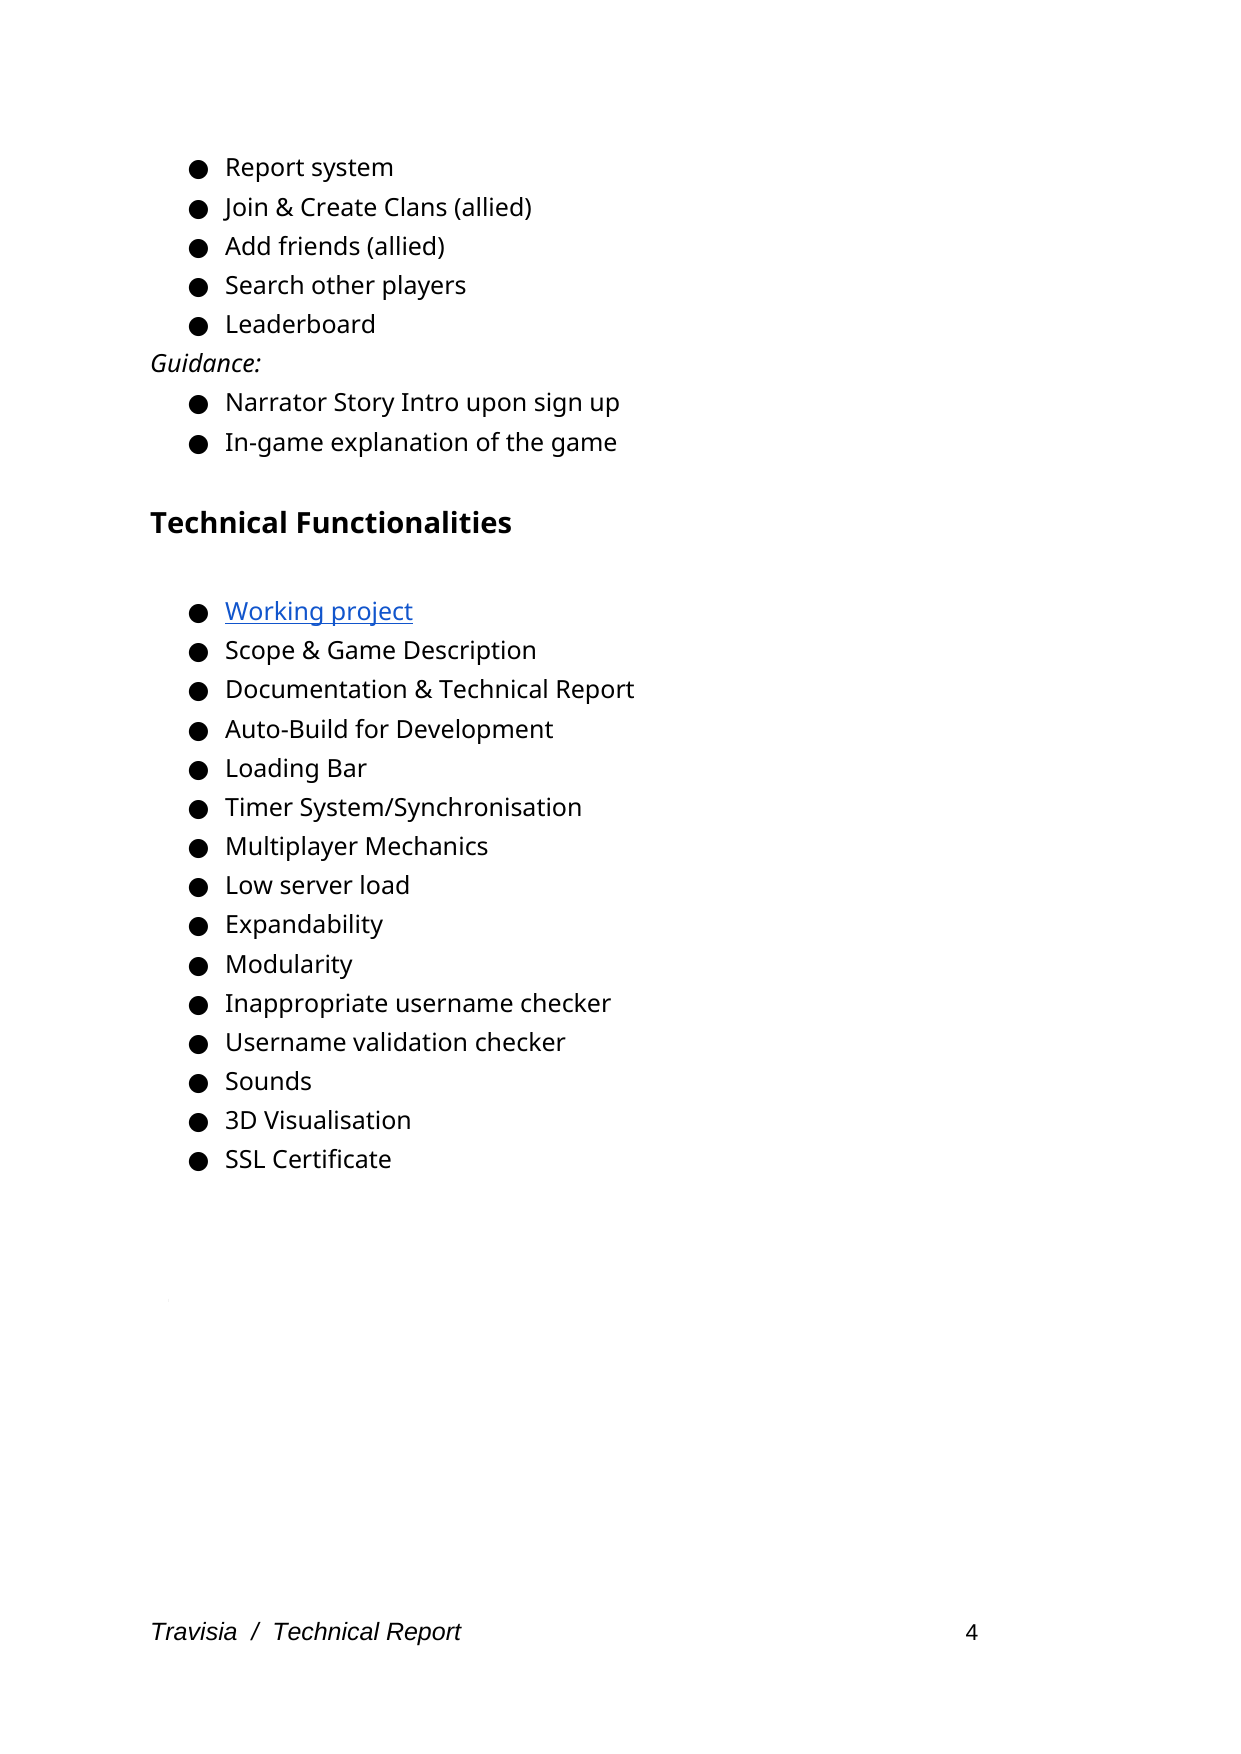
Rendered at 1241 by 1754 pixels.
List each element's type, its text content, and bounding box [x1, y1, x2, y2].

list Working project [187, 594, 1087, 628]
list Leaderboard [187, 307, 1087, 341]
list Expandability [187, 907, 1087, 941]
list Timer System/Synchronisation [187, 789, 1087, 824]
list Modularity [187, 946, 1087, 980]
list Loading Bar [187, 750, 1087, 784]
text Technical Functionalities [150, 502, 1087, 542]
text Guidance: [150, 346, 1087, 380]
list Username validation checker [187, 1024, 1087, 1059]
list Sounds [187, 1064, 1087, 1098]
list Documentation & Technical Report [187, 672, 1087, 706]
list Scope & Game Description [187, 633, 1087, 667]
list Auto-Build for Development [187, 711, 1087, 745]
list Search other players [187, 267, 1087, 302]
list Join & Create Clans (allied) [187, 189, 1087, 223]
list 3D Visualisation [187, 1103, 1087, 1137]
list Report system [187, 150, 1087, 184]
list Low server load [187, 868, 1087, 902]
list Add friends (allied) [187, 228, 1087, 262]
list Narrator Story Intro upon sign up [187, 385, 1087, 419]
list Multiplayer Mechanics [187, 829, 1087, 863]
list SSL Certificate [187, 1142, 1087, 1176]
list Inappropriate username checker [187, 985, 1087, 1019]
list In-game explanation of the game [187, 424, 1087, 458]
